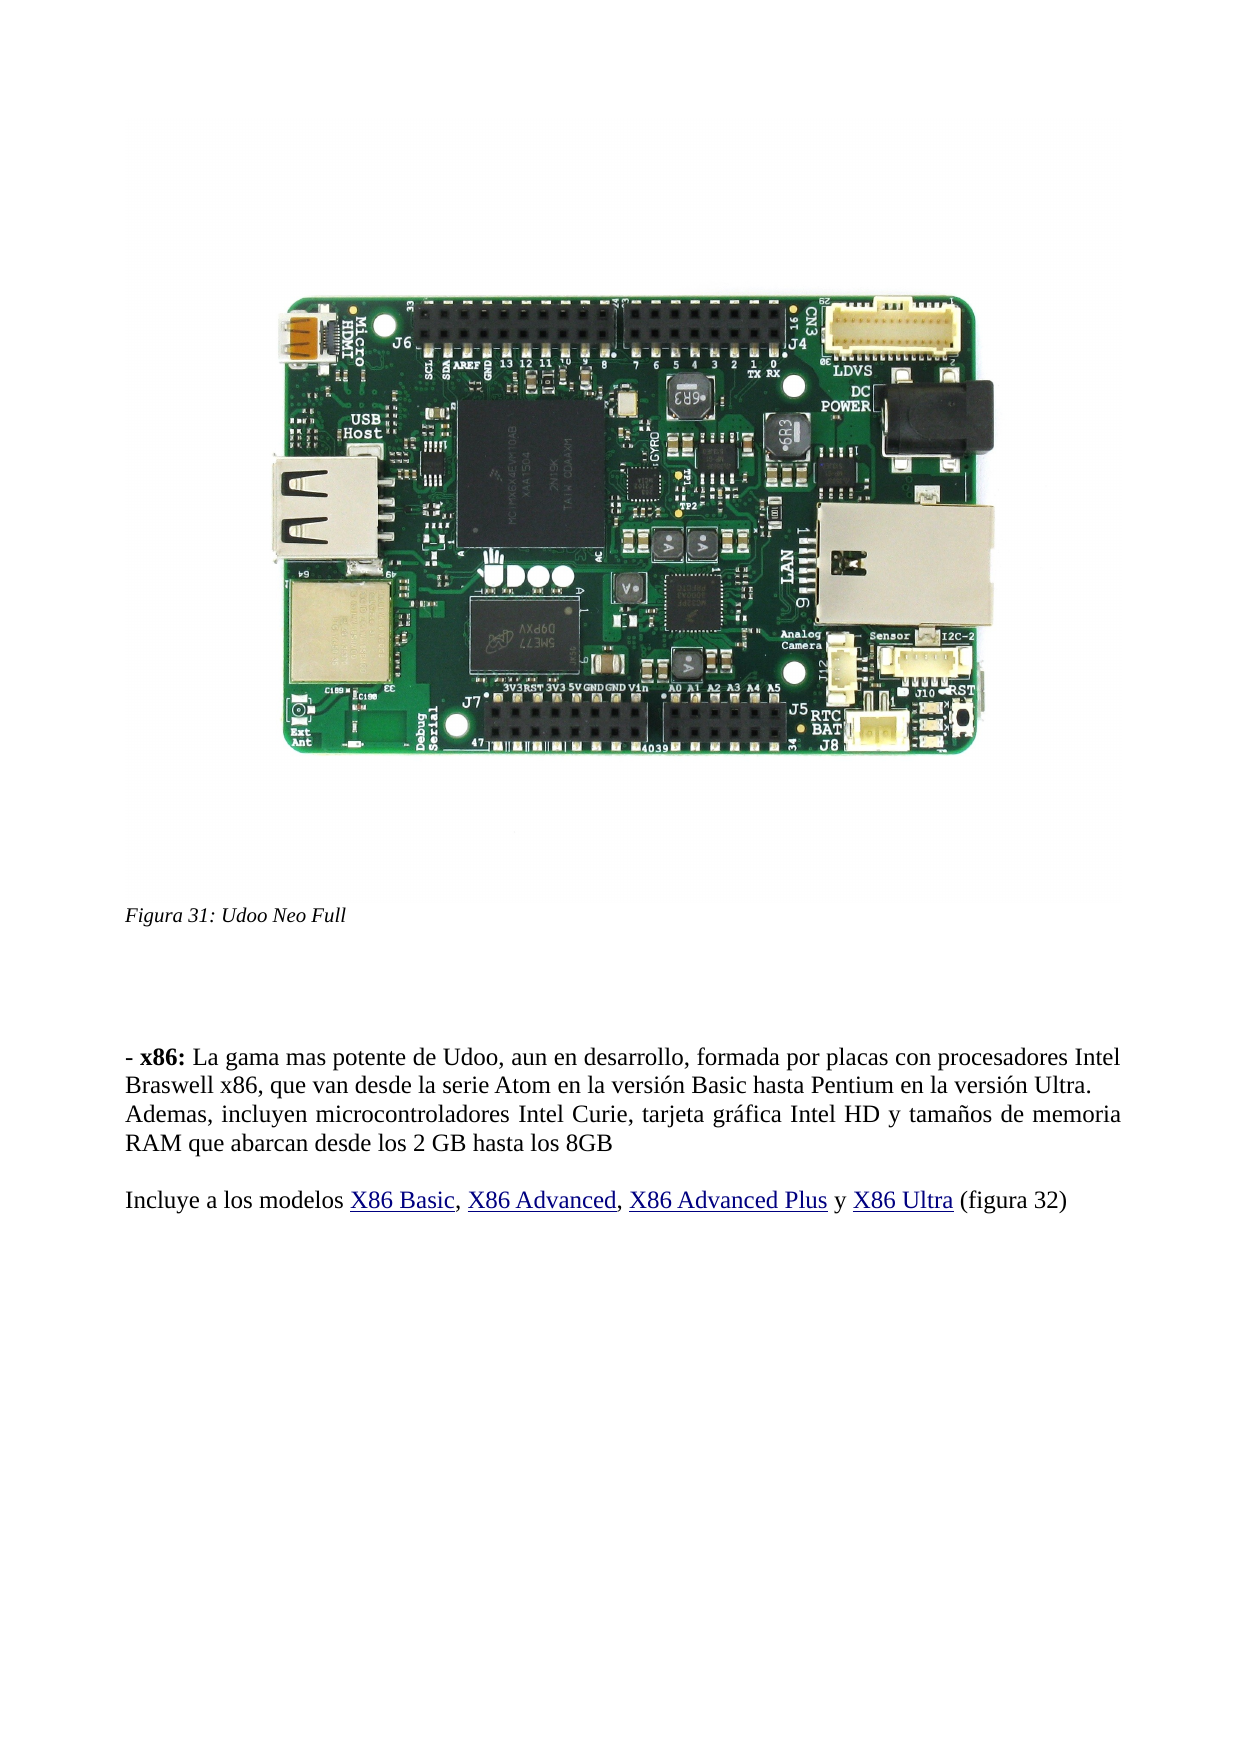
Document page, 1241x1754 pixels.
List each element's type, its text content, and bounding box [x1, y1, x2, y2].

text Figura 31: Udoo Neo Full [125, 903, 1122, 927]
text Incluye a los modelos X86 Basic, X86 Advanced, X86 Advanced Plus y X86 Ultra (figura 32) [125, 1186, 1122, 1214]
text Ademas, incluyen microcontroladores Intel Curie, tarjeta gráfica Intel HD y tamaños de memoria RAM que abarcan desde los 2 GB hasta los 8GB [125, 1099, 1122, 1157]
text - x86: La gama mas potente de Udoo, aun en desarrollo, formada por placas con procesadores Intel Braswell x86, que van desde la serie Atom en la versión Basic hasta Pentium en la versión Ultra. [125, 1042, 1122, 1099]
picture [125, 118, 1123, 903]
